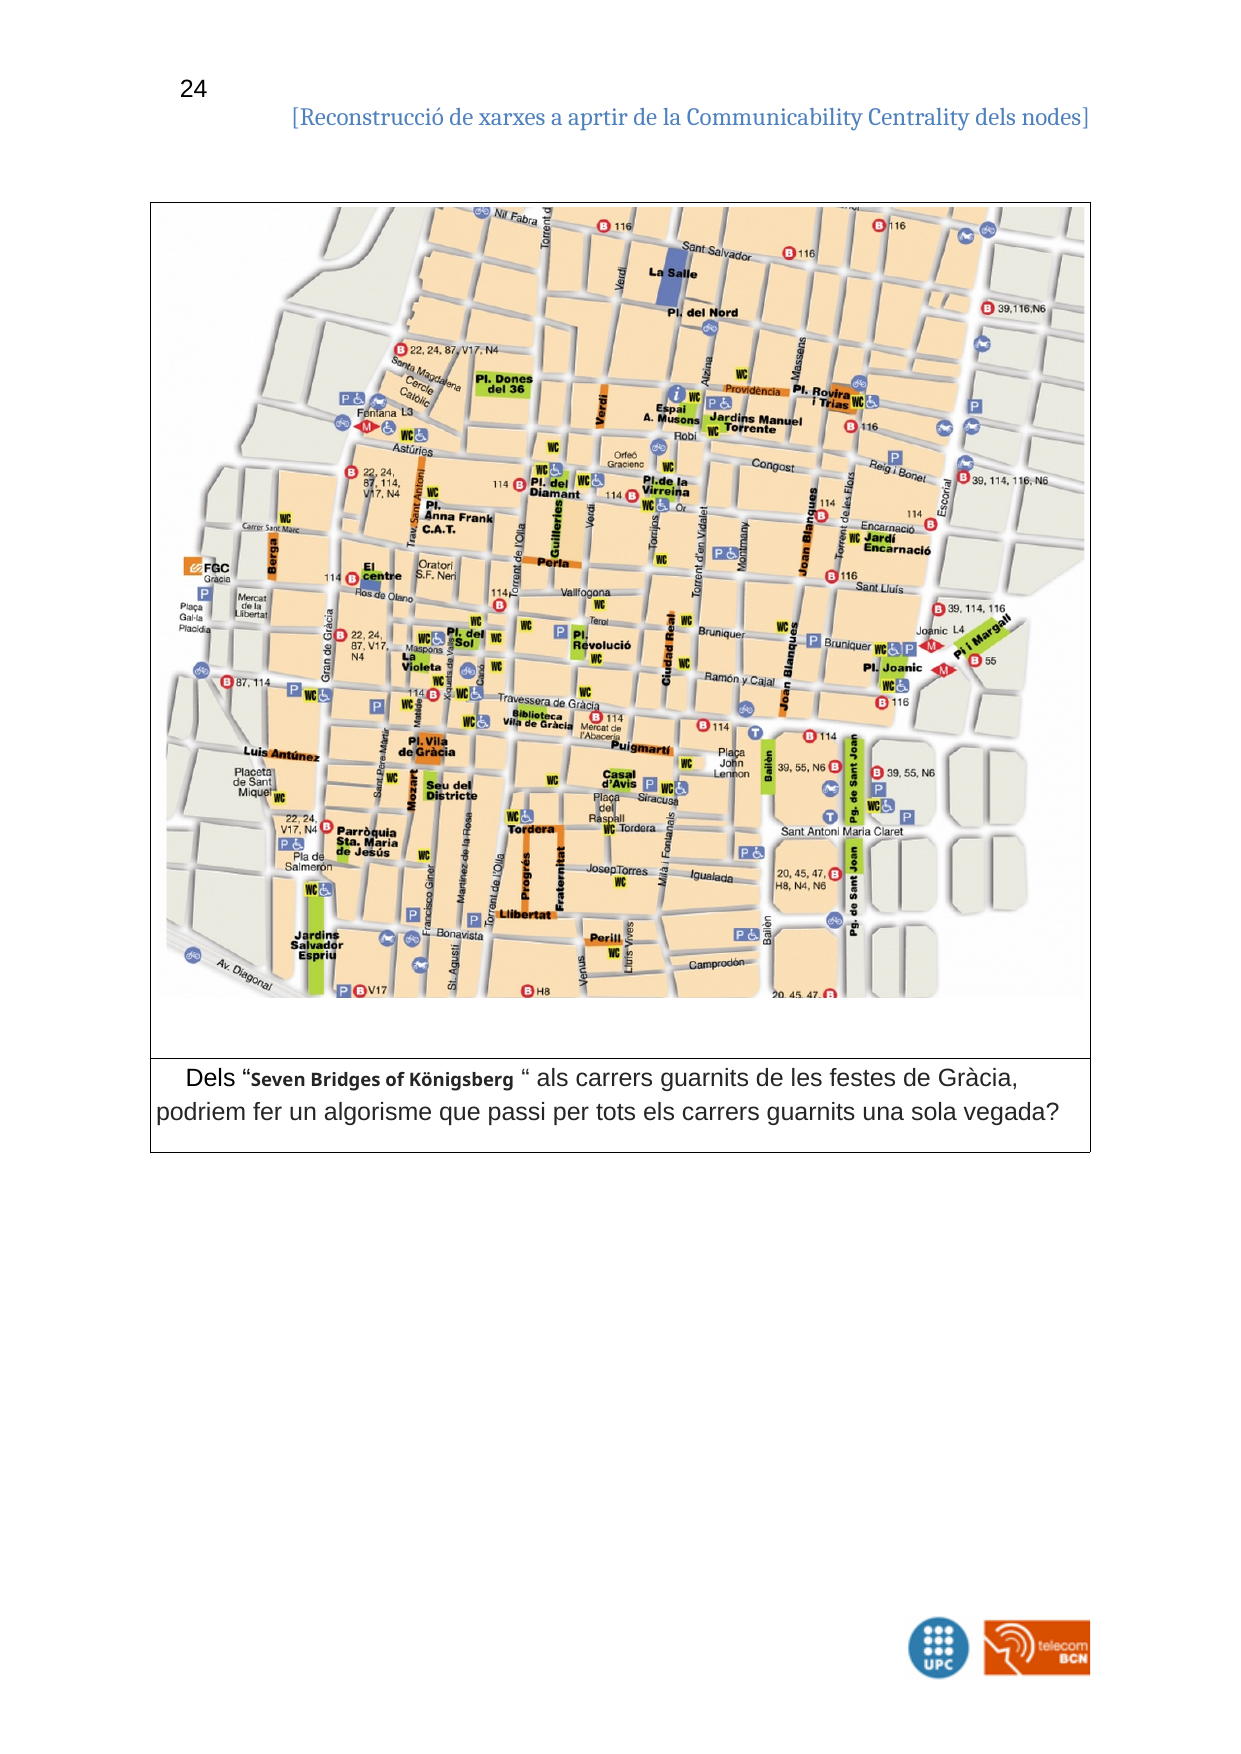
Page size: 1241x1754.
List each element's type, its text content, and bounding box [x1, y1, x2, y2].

table_header [151, 208, 1090, 1058]
table_cell Dels “Seven Bridges of Königsberg “ als carrers guarnits de les festes de Gràcia, podriem fer un algorisme que passi per tots els carrers guarnits una sola vegada? [151, 1059, 1090, 1152]
picture [904, 1614, 1091, 1681]
picture [155, 207, 1085, 998]
table_header [151, 203, 1090, 207]
